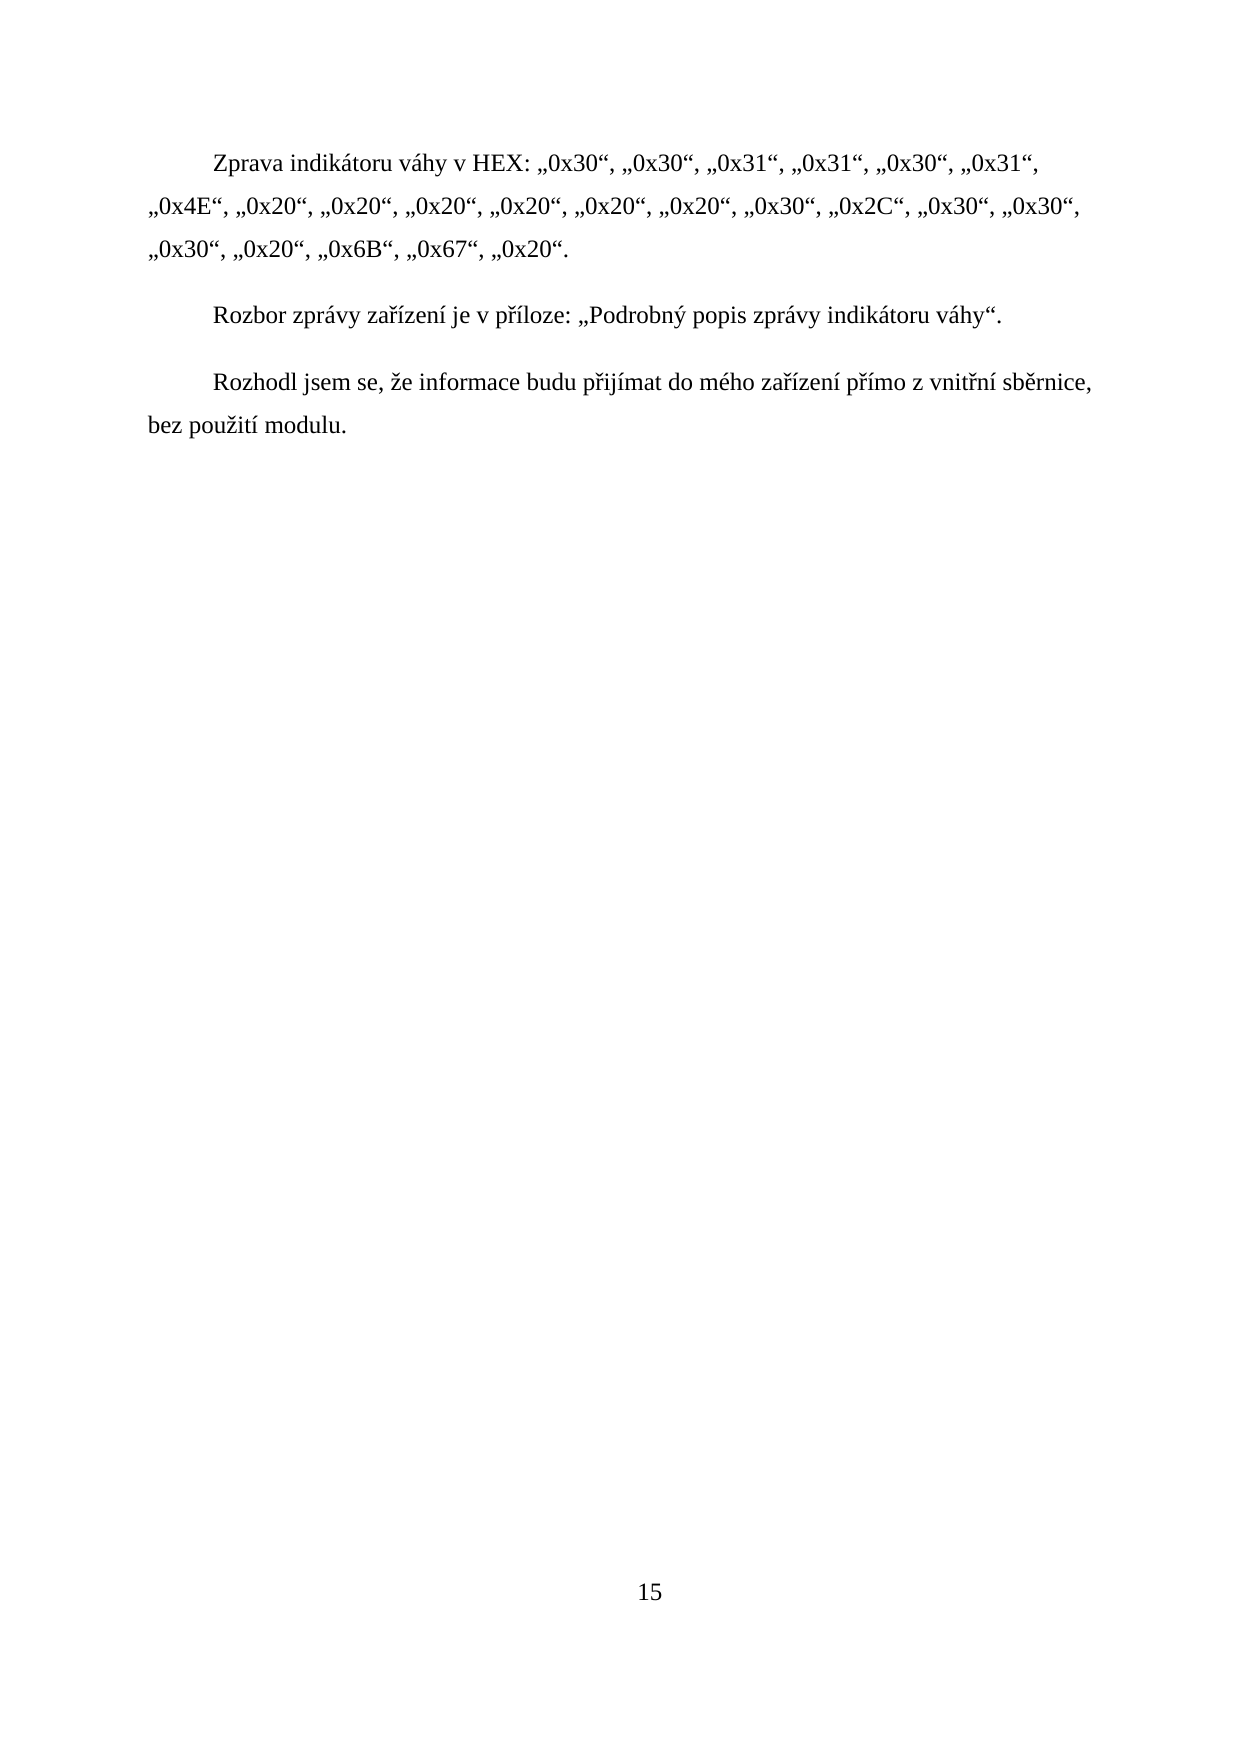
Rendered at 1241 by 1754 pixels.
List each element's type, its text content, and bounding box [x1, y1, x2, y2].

text Zprava indikátoru váhy v HEX: „0x30“, „0x30“, „0x31“, „0x31“, „0x30“, „0x31“, „0x4E“, „0x20“, „0x20“, „0x20“, „0x20“, „0x20“, „0x20“, „0x30“, „0x2C“, „0x30“, „0x30“, „0x30“, „0x20“, „0x6B“, „0x67“, „0x20“. [148, 148, 1093, 263]
text Rozbor zprávy zařízení je v příloze: „Podrobný popis zprávy indikátoru váhy“. [148, 301, 1093, 329]
text Rozhodl jsem se, že informace budu přijímat do mého zařízení přímo z vnitřní sběrnice, bez použití modulu. [148, 367, 1093, 439]
